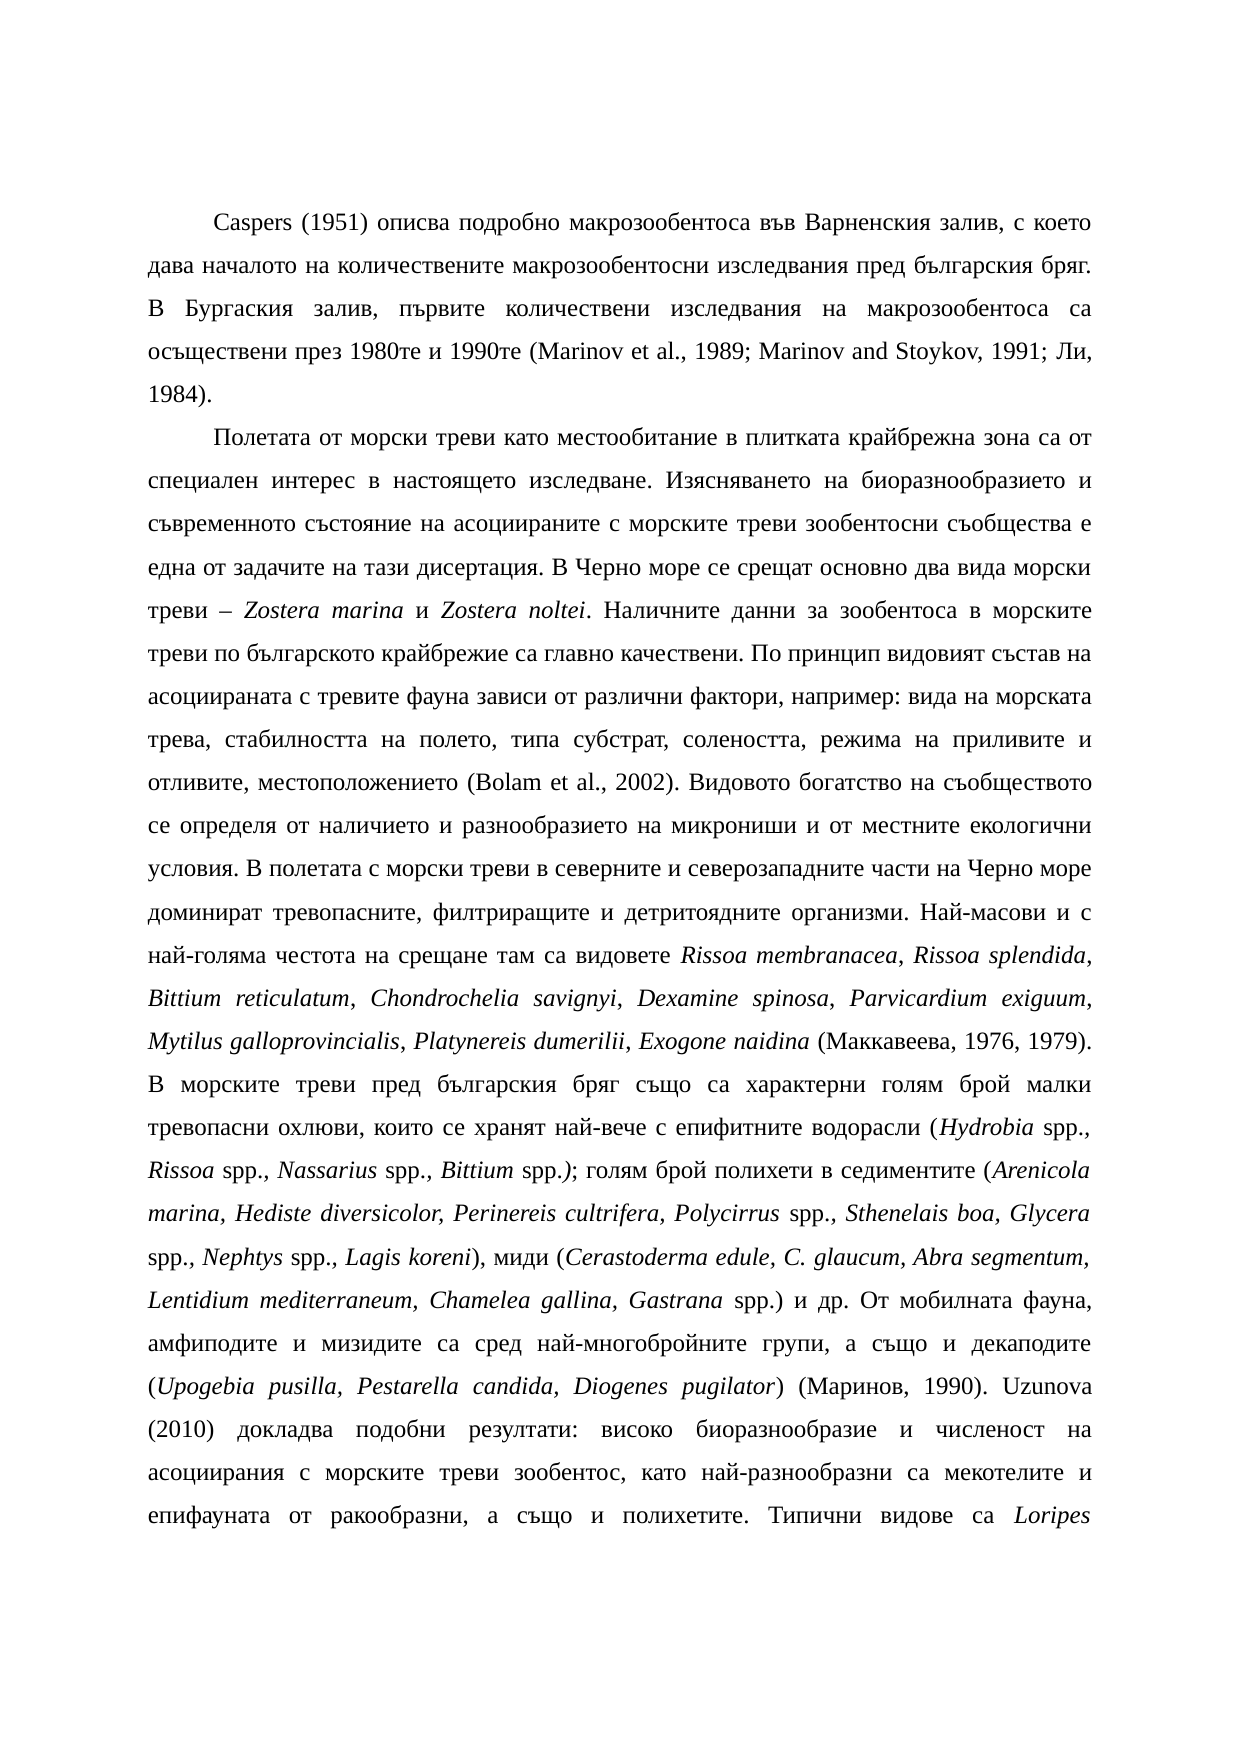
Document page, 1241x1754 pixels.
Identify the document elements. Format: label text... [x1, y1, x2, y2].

text Полетата от морски треви като местообитание в плитката крайбрежна зона са от специален интерес в настоящето изследване. Изясняването на биоразнообразието и съвременното състояние на асоциираните с морските треви зообентосни съобщества е една от задачите на тази дисертация. В Черно море се срещат основно два вида морски треви – Zostera marina и Zostera noltei. Наличните данни за зообентоса в морските треви по българското крайбрежие са главно качествени. По принцип видовият състав на асоциираната с тревите фауна зависи от различни фактори, например: вида на морската трева, стабилността на полето, типа субстрат, солеността, режима на приливите и отливите, местоположението (Bolam et al., 2002). Видовото богатство на съобществото се определя от наличието и разнообразието на микрониши и от местните екологични условия. В полетата с морски треви в северните и северозападните части на Черно море доминират тревопасните, филтриращите и детритоядните организми. Най-масови и с най-голяма честота на срещане там са видовете Rissoa membranacea, Rissoa splendida, Bittium reticulatum, Chondrochelia savignyi, Dexamine spinosa, Parvicardium exiguum, Mytilus galloprovincialis, Platynereis dumerilii, Exogone naidina (Маккавеева, 1976, 1979). В морските треви пред българския бряг също са характерни голям брой малки тревопасни охлюви, които се хранят най-вече с епифитните водорасли (Hydrobia spp., Rissoa spp., Nassarius spp., Bittium spp.); голям брой полихети в седиментите (Arenicola marina, Hediste diversicolor, Perinereis cultrifera, Polycirrus spp., Sthenelais boa, Glycera spp., Nephtys spp., Lagis koreni), миди (Cerastoderma edule, C. glaucum, Abra segmentum, Lentidium mediterraneum, Chamelea gallina, Gastrana spp.) и др. От мобилната фауна, амфиподите и мизидите са сред най-многобройните групи, а също и декаподите (Upogebia pusilla, Pestarella candida, Diogenes pugilator) (Маринов, 1990). Uzunova (2010) докладва подобни резултати: високо биоразнообразие и численост на асоциирания с морските треви зообентос, като най-разнообразни са мекотелите и епифауната от ракообразни, а също и полихетите. Типични видове са Loripes [148, 422, 1093, 1529]
text Caspers (1951) описва подробно макрозообентоса във Варненския залив, с което дава началото на количествените макрозообентосни изследвания пред българския бряг. В Бургаския залив, първите количествени изследвания на макрозообентоса са осъществени през 1980те и 1990те (Marinov et al., 1989; Marinov and Stoykov, 1991; Ли, 1984). [148, 207, 1093, 408]
